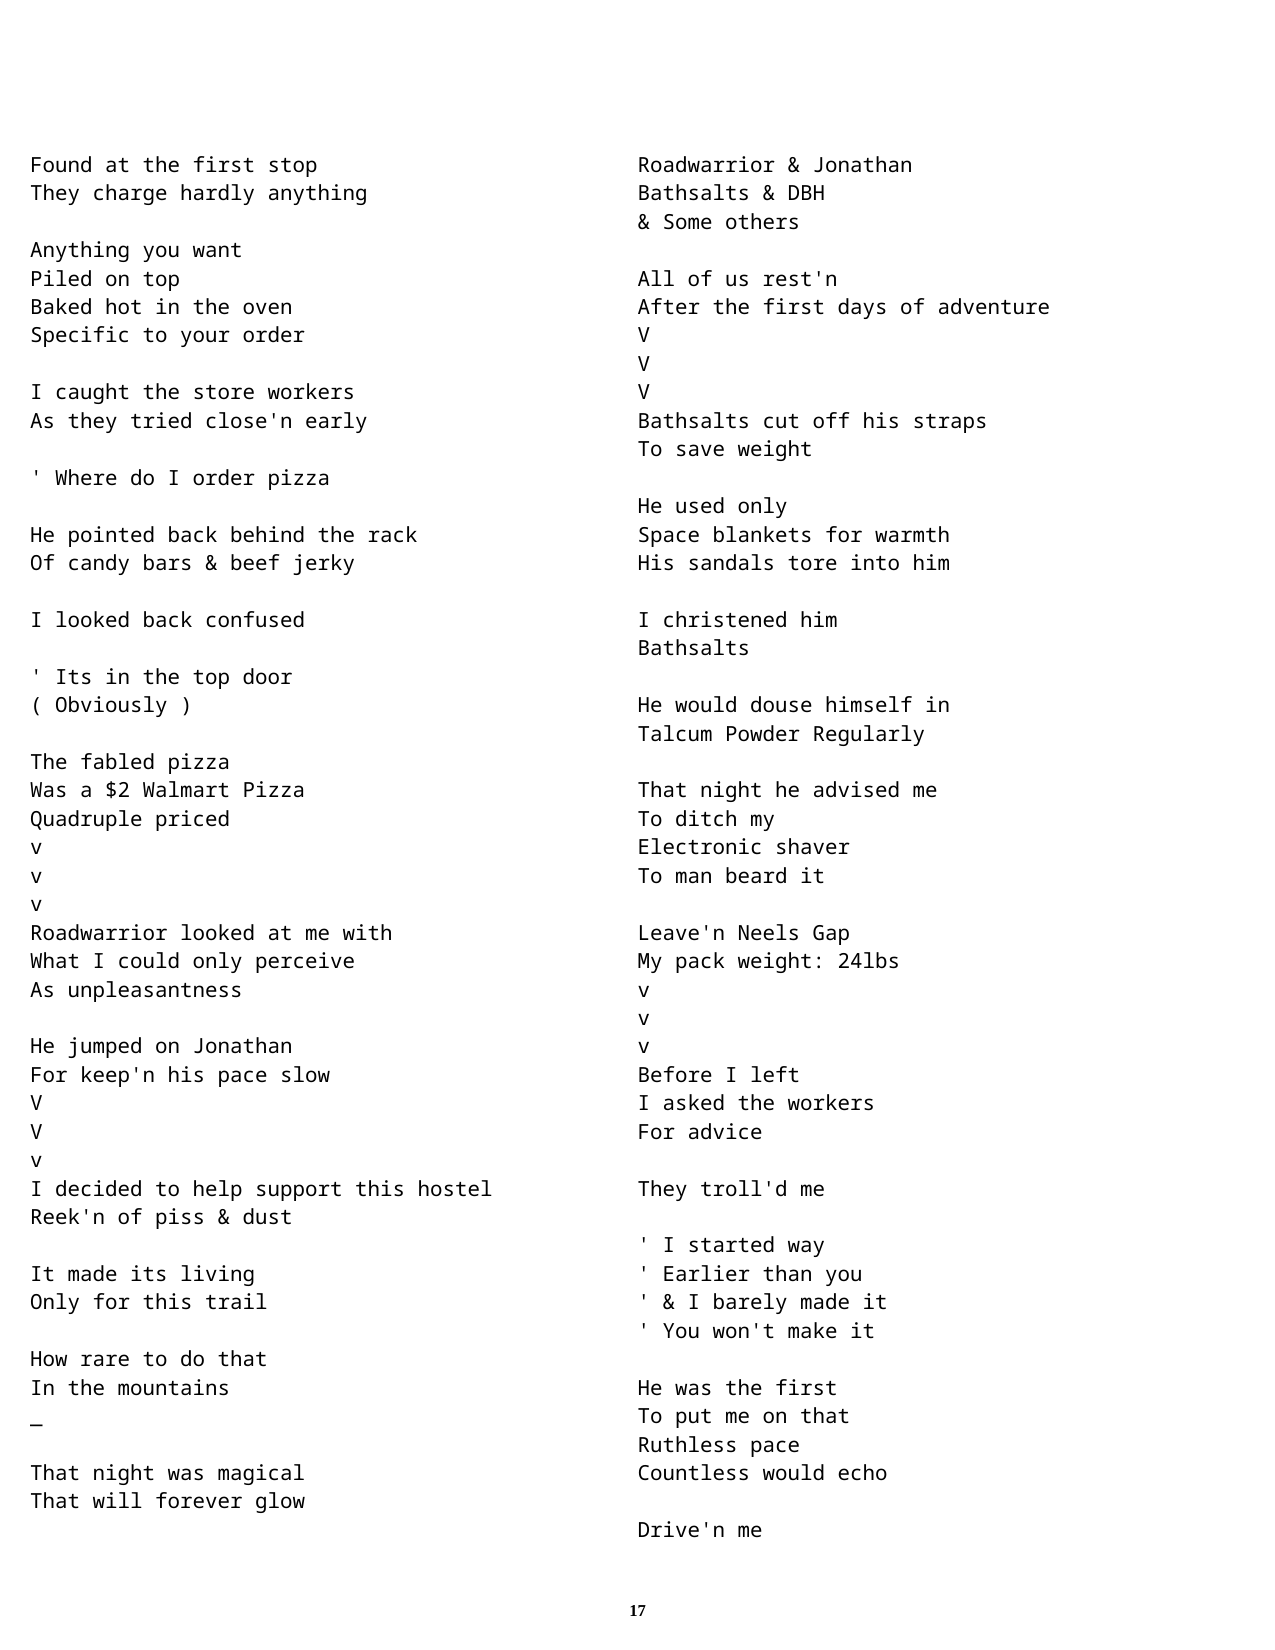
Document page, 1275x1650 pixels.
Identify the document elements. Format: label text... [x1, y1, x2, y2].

text ' You won't make it [637, 1316, 1245, 1344]
text Quadruple priced [30, 804, 637, 832]
text Countless would echo [637, 1458, 1245, 1487]
text Roadwarrior looked at me with [30, 918, 637, 946]
text Leave'n Neels Gap [637, 918, 1245, 946]
text In the mountains [30, 1373, 637, 1401]
text Only for this trail [30, 1287, 637, 1316]
text They troll'd me [637, 1174, 1245, 1202]
text V [30, 1117, 637, 1145]
text Specific to your order [30, 321, 637, 349]
text V [30, 1088, 637, 1117]
text Reek'n of piss & dust [30, 1202, 637, 1231]
text ' Earlier than you [637, 1259, 1245, 1287]
text Bathsalts & DBH [637, 178, 1245, 207]
text v [30, 1145, 637, 1174]
text Bathsalts cut off his straps [637, 406, 1245, 434]
text To save weight [637, 434, 1245, 463]
text What I could only perceive [30, 946, 637, 975]
text Electronic shaver [637, 832, 1245, 861]
text I looked back confused [30, 605, 637, 633]
text ( Obviously ) [30, 690, 637, 719]
text V [637, 321, 1245, 349]
text ' Where do I order pizza [30, 463, 637, 491]
text ' I started way [637, 1231, 1245, 1259]
text After the first days of adventure [637, 292, 1245, 321]
text I asked the workers [637, 1088, 1245, 1117]
text V [637, 349, 1245, 377]
text To man beard it [637, 861, 1245, 889]
text All of us rest'n [637, 264, 1245, 292]
text I decided to help support this hostel [30, 1174, 637, 1202]
text It made its living [30, 1259, 637, 1287]
text He would douse himself in [637, 690, 1245, 719]
text They charge hardly anything [30, 178, 637, 207]
text v [30, 889, 637, 918]
text For keep'n his pace slow [30, 1060, 637, 1088]
text My pack weight: 24lbs [637, 946, 1245, 975]
text v [30, 832, 637, 861]
text His sandals tore into him [637, 548, 1245, 577]
text v [637, 1032, 1245, 1060]
text Piled on top [30, 264, 637, 292]
text As unpleasantness [30, 975, 637, 1003]
text For advice [637, 1117, 1245, 1145]
text & Some others [637, 207, 1245, 235]
text ' & I barely made it [637, 1287, 1245, 1316]
text I caught the store workers [30, 377, 637, 406]
text Talcum Powder Regularly [637, 719, 1245, 747]
text Drive'n me [637, 1515, 1245, 1543]
text To put me on that [637, 1401, 1245, 1430]
text _ [30, 1401, 637, 1430]
text Bathsalts [637, 633, 1245, 662]
text To ditch my [637, 804, 1245, 832]
text He was the first [637, 1373, 1245, 1401]
text Roadwarrior & Jonathan [637, 150, 1245, 178]
text The fabled pizza [30, 747, 637, 776]
text ' Its in the top door [30, 662, 637, 690]
text How rare to do that [30, 1344, 637, 1373]
text Anything you want [30, 235, 637, 264]
text V [637, 377, 1245, 406]
text He used only [637, 491, 1245, 520]
text Before I left [637, 1060, 1245, 1088]
text He jumped on Jonathan [30, 1032, 637, 1060]
text v [30, 861, 637, 889]
text That night was magical [30, 1458, 637, 1487]
text Space blankets for warmth [637, 520, 1245, 548]
text Found at the first stop [30, 150, 637, 178]
text As they tried close'n early [30, 406, 637, 434]
text That will forever glow [30, 1487, 637, 1515]
text I christened him [637, 605, 1245, 633]
text Was a $2 Walmart Pizza [30, 776, 637, 804]
text v [637, 1003, 1245, 1032]
text Of candy bars & beef jerky [30, 548, 637, 577]
text Baked hot in the oven [30, 292, 637, 321]
text Ruthless pace [637, 1430, 1245, 1458]
text v [637, 975, 1245, 1003]
text That night he advised me [637, 776, 1245, 804]
text He pointed back behind the rack [30, 520, 637, 548]
